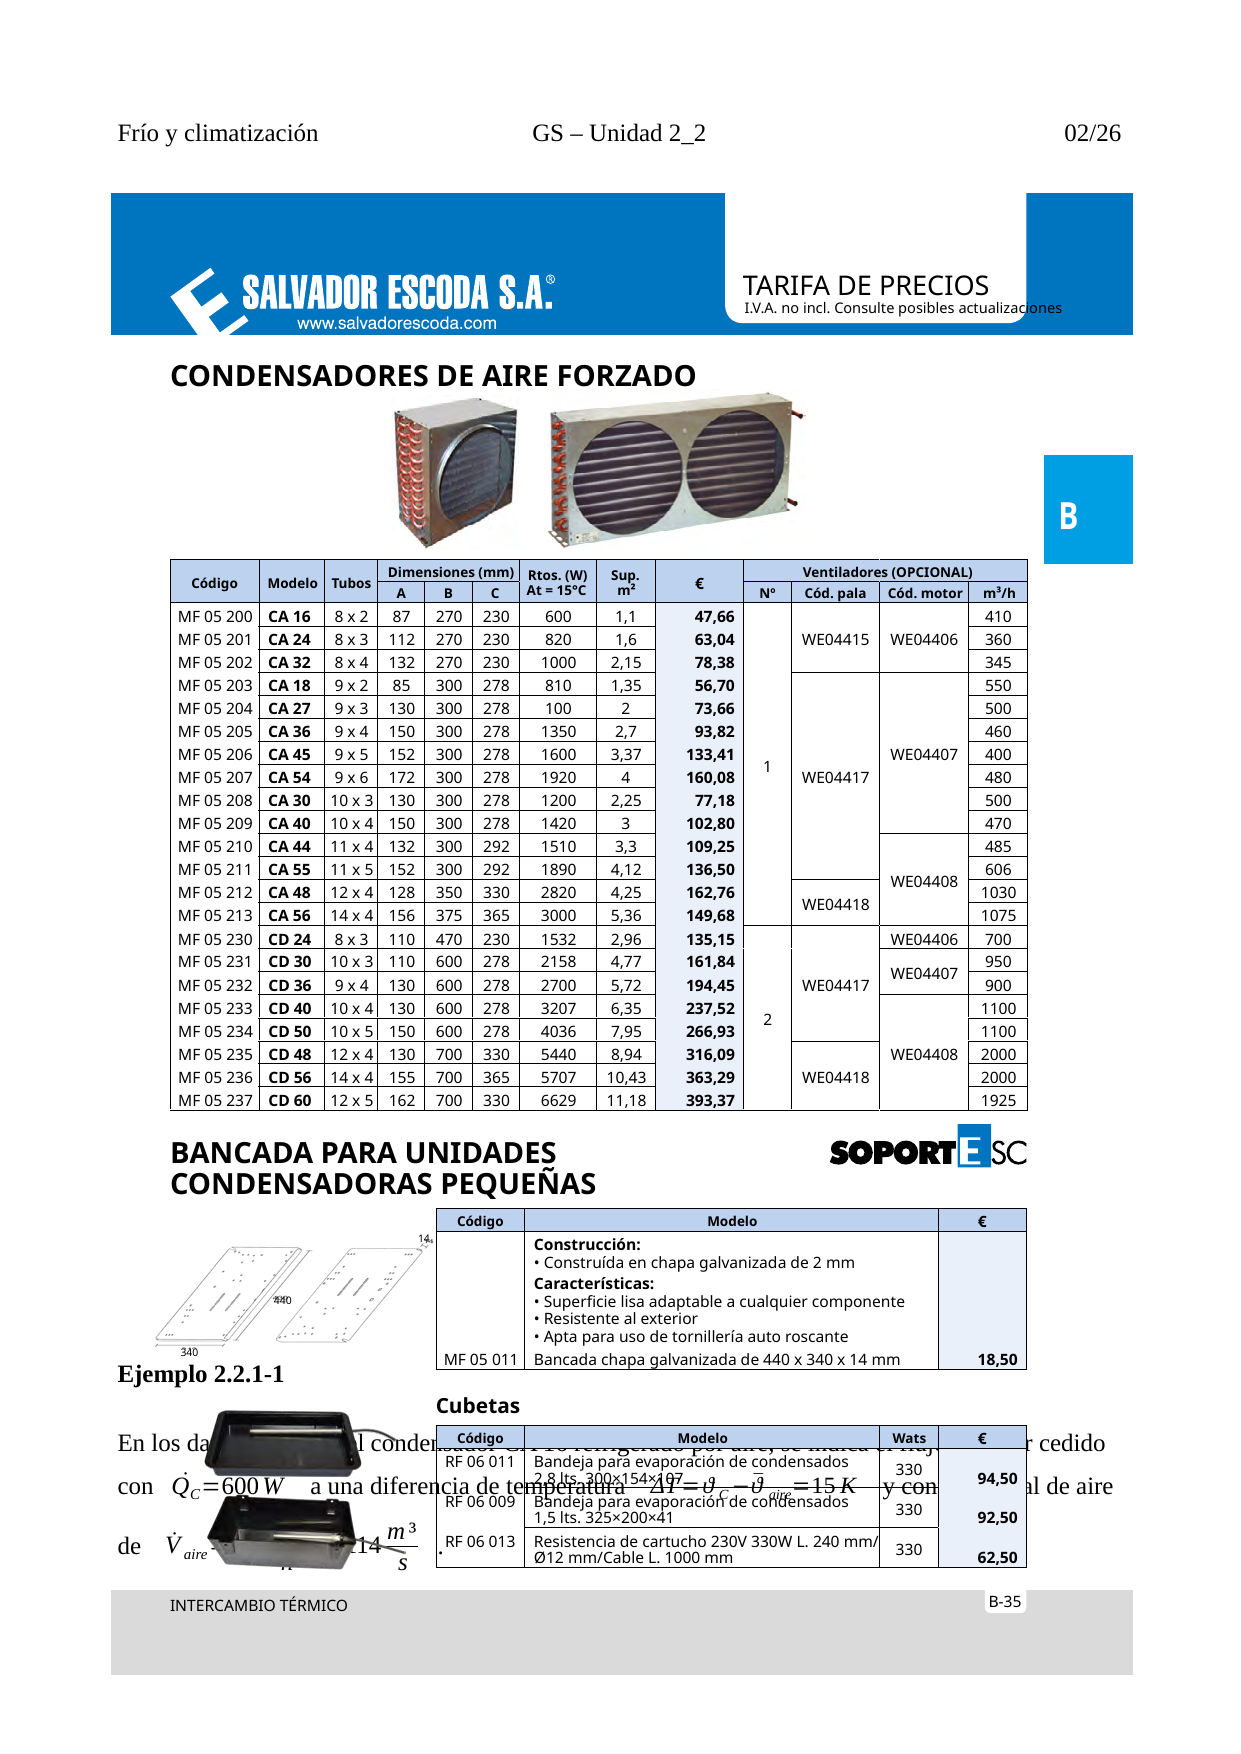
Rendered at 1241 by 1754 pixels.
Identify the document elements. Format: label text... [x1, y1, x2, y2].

text Ejemplo 2.2.1-1 [117, 1359, 1123, 1388]
picture [548, 389, 806, 550]
picture [199, 1405, 400, 1484]
picture [152, 1238, 436, 1349]
picture [205, 1493, 406, 1574]
text En los datos técnicos del condensador CA 16 refrigerado por aire, se indica el flujo de calor cedido con a una diferencia de temperatura y con un caudal de aire de . [117, 1428, 1123, 1577]
picture [391, 395, 519, 549]
